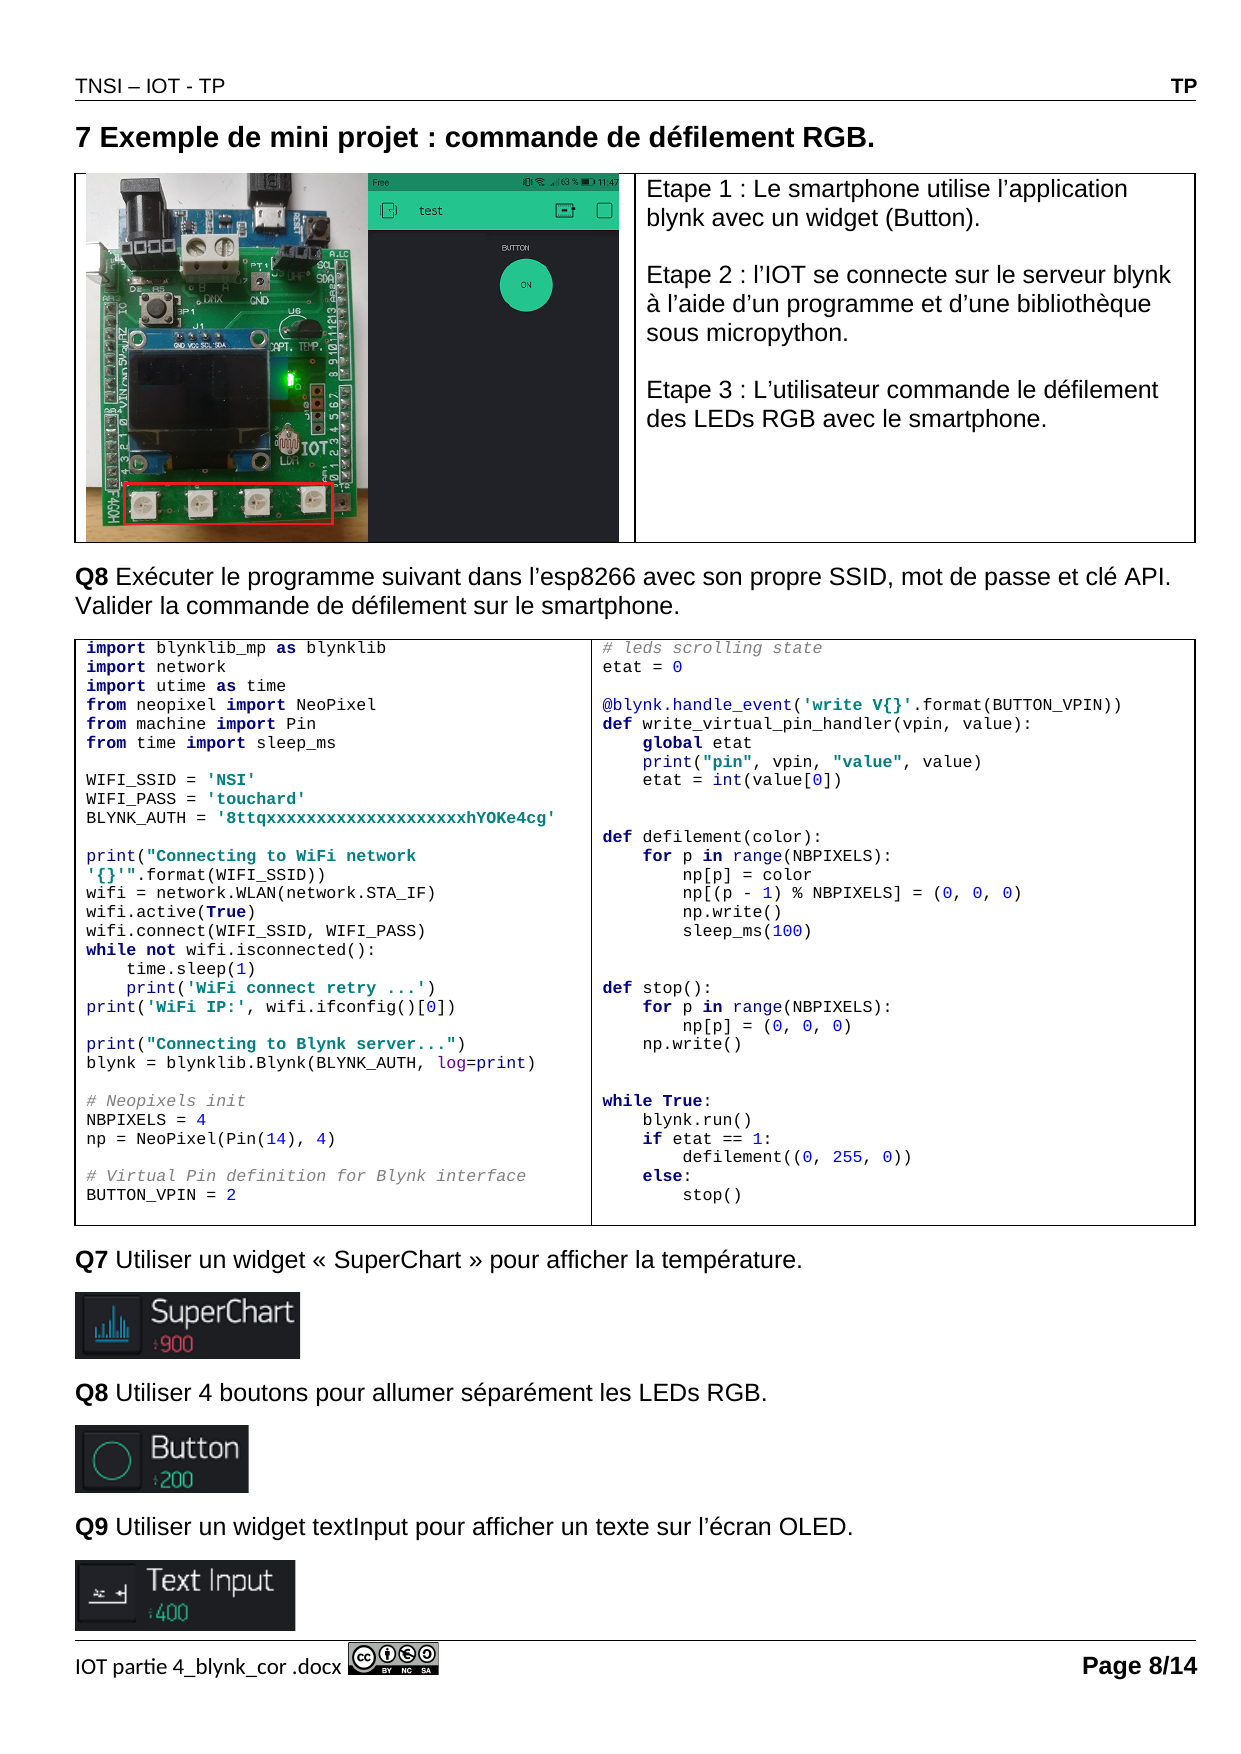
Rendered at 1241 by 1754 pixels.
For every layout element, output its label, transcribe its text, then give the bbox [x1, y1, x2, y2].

text Q8 Exécuter le programme suivant dans l’esp8266 avec son propre SSID, mot de passe et clé API. Valider la commande de défilement sur le smartphone. [75, 562, 1196, 620]
picture [348, 1642, 439, 1675]
table_header [619, 174, 634, 542]
text Q8 Utiliser 4 boutons pour allumer séparément les LEDs RGB. [75, 1378, 1196, 1407]
text Q7 Utiliser un widget « SuperChart » pour afficher la température. [75, 1245, 1196, 1273]
text 7 Exemple de mini projet : commande de défilement RGB. [75, 120, 1196, 153]
picture [75, 1425, 249, 1493]
picture [75, 1560, 296, 1631]
table_header import blynklib_mp as blynklib import network import utime as time from neopixel import NeoPixel from machine import Pin from time import sleep_ms WIFI_SSID = 'NSI' WIFI_PASS = 'touchard' BLYNK_AUTH = '8ttqxxxxxxxxxxxxxxxxxxxxhYOKe4cg' print("Connecting to WiFi network '{}'".format(WIFI_SSID)) wifi = network.WLAN(network.STA_IF) wifi.active(True) wifi.connect(WIFI_SSID, WIFI_PASS) while not wifi.isconnected(): time.sleep(1) print('WiFi connect retry ...') print('WiFi IP:', wifi.ifconfig()[0]) print("Connecting to Blynk server...") blynk = blynklib.Blynk(BLYNK_AUTH, log=print) # Neopixels init NBPIXELS = 4 np = NeoPixel(Pin(14), 4) # Virtual Pin definition for Blynk interface BUTTON_VPIN = 2 [76, 640, 591, 1224]
text Q9 Utiliser un widget textInput pour afficher un texte sur l’écran OLED. [75, 1512, 1196, 1541]
table_header Etape 1 : Le smartphone utilise l’application blynk avec un widget (Button). Etape 2 : l’IOT se connecte sur le serveur blynk à l’aide d’un programme et d’une bibliothèque sous micropython. Etape 3 : L’utilisateur commande le défilement des LEDs RGB avec le smartphone. [636, 174, 1194, 542]
table_header [76, 174, 86, 542]
picture [75, 1292, 300, 1359]
